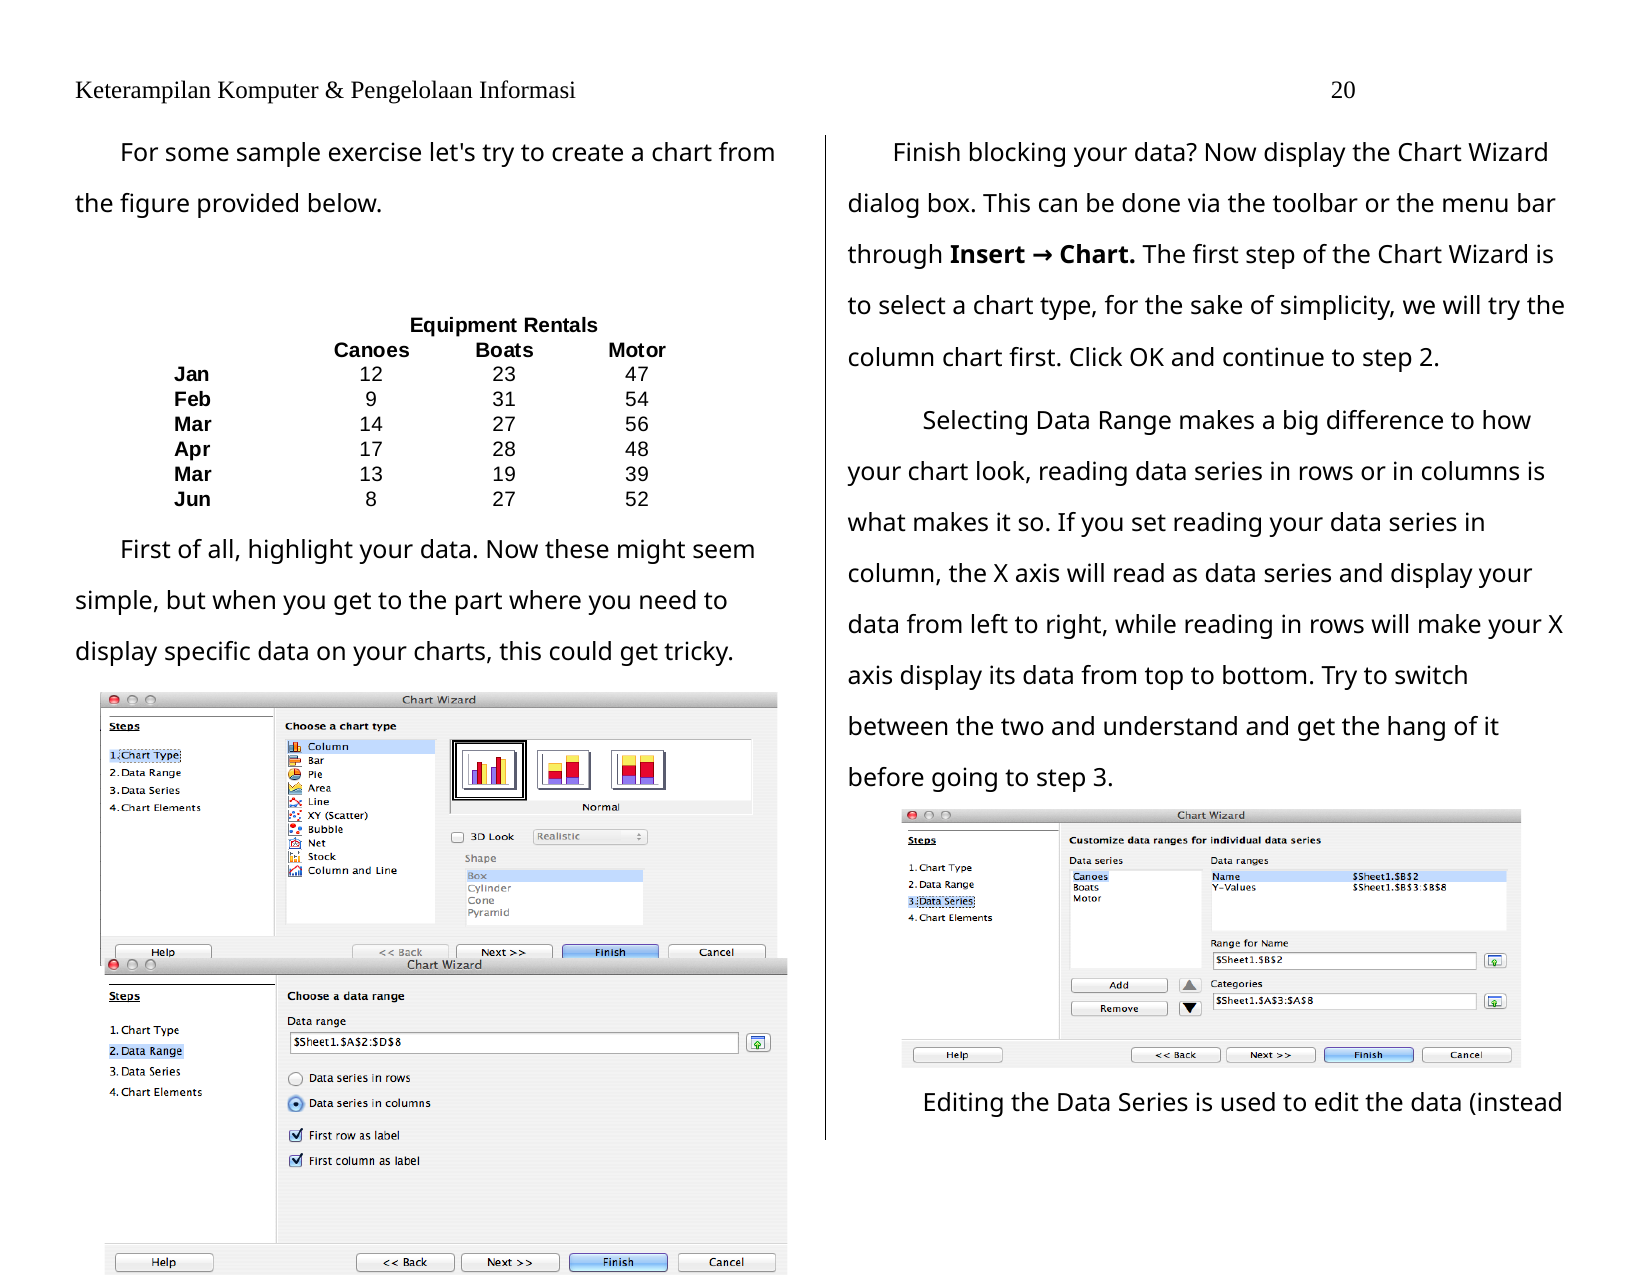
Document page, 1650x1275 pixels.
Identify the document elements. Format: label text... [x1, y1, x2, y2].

text Editing the Data Series is used to edit the data (instead [847, 823, 1575, 1118]
text First of all, highlight your data. Now these might seem simple, but when you get to the part where you need to display specific data on your charts, this could get tricky. [75, 313, 802, 668]
text Selecting Data Range makes a big difference to how your chart look, reading data series in rows or in columns is what makes it so. If you set reading your data series in column, the X axis will read as data series and display your data from left to right, while reading in rows will make your X axis display its data from top to bottom. Try to switch between the two and understand and get the hang of it before going to step 3. [847, 403, 1575, 794]
text Finish blocking your data? Now display the Chart Wizard dialog box. This can be done via the toolbar or the menu bar through Insert → Chart. The first step of the Chart Wizard is to select a chart type, for the sake of simplicity, we will try the column chart first. Click OK and continue to step 2. [847, 135, 1575, 373]
text For some sample exercise let's try to create a chart from the figure provided below. [75, 135, 802, 220]
picture [100, 692, 788, 1275]
picture [901, 809, 1522, 1068]
